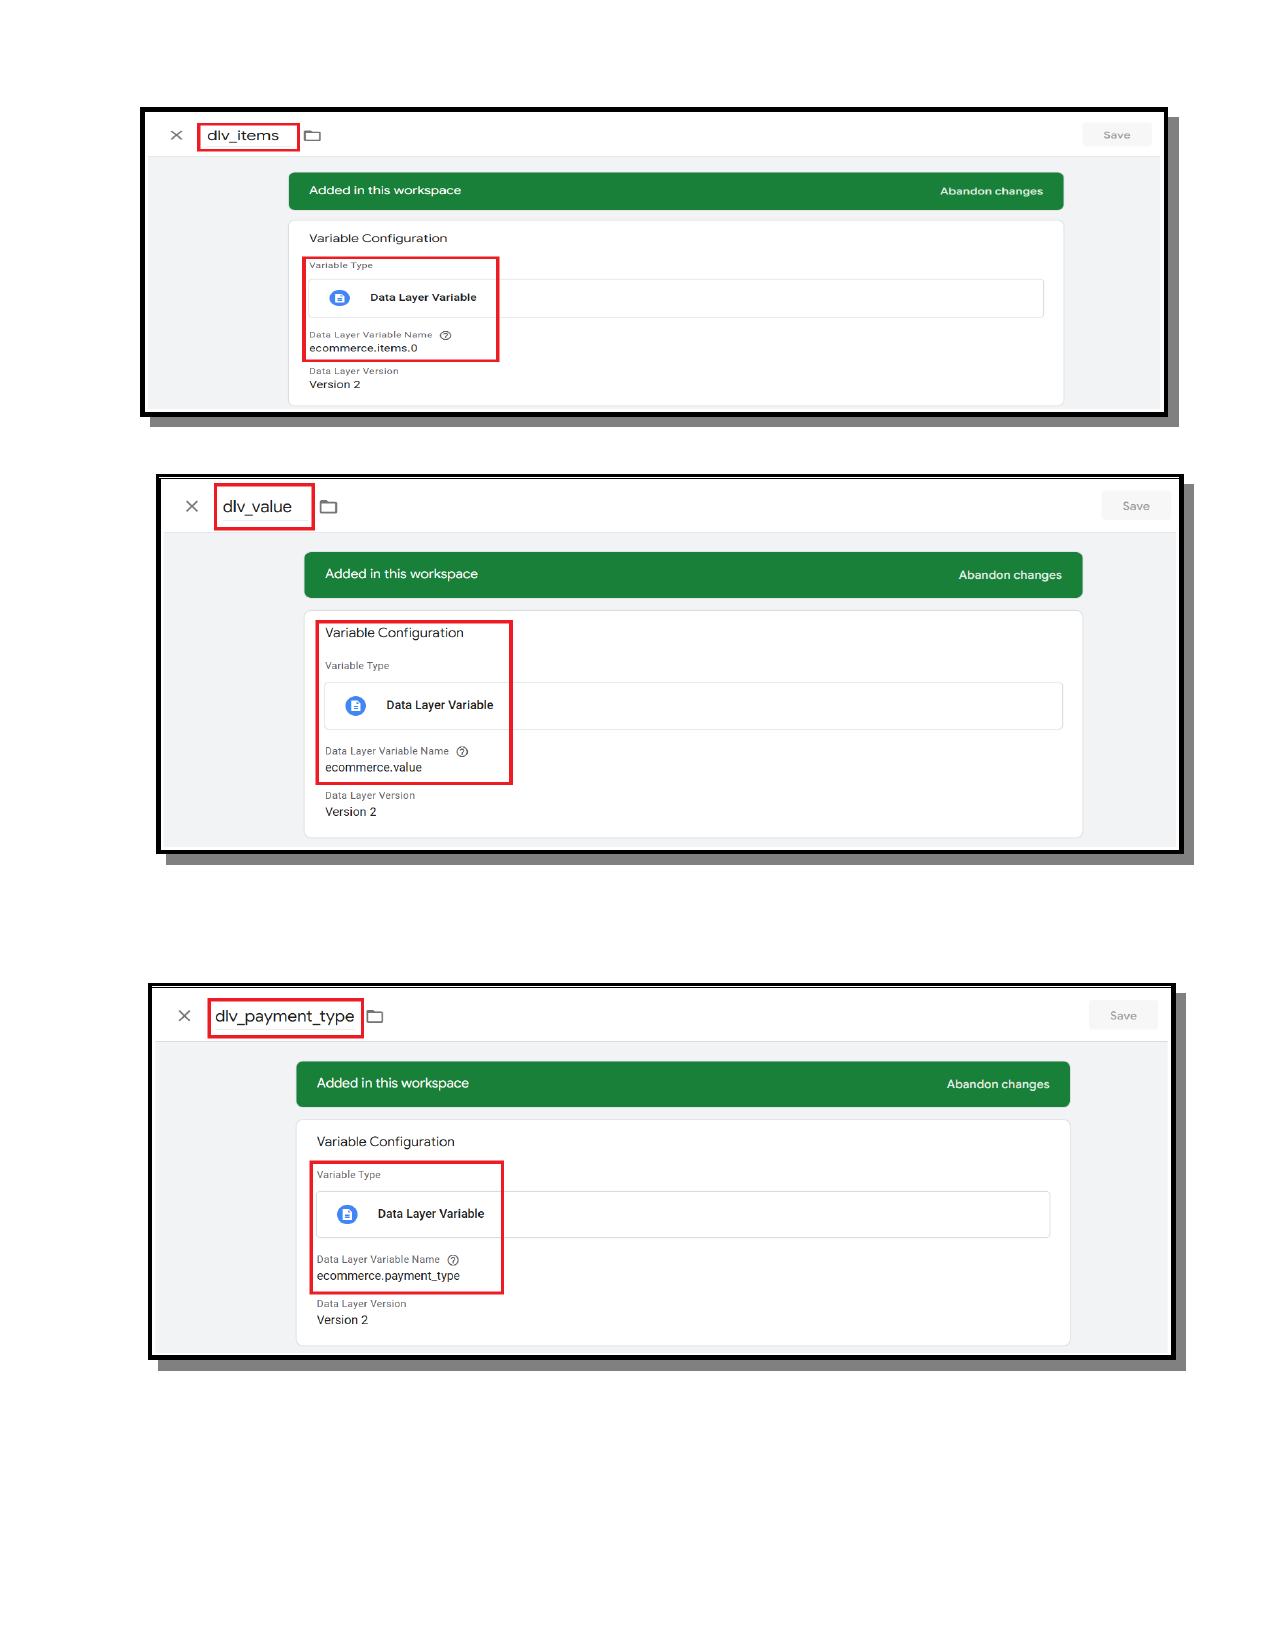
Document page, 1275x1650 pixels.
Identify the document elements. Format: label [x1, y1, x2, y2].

picture [147, 115, 1161, 409]
picture [155, 991, 1168, 1353]
picture [163, 482, 1177, 847]
